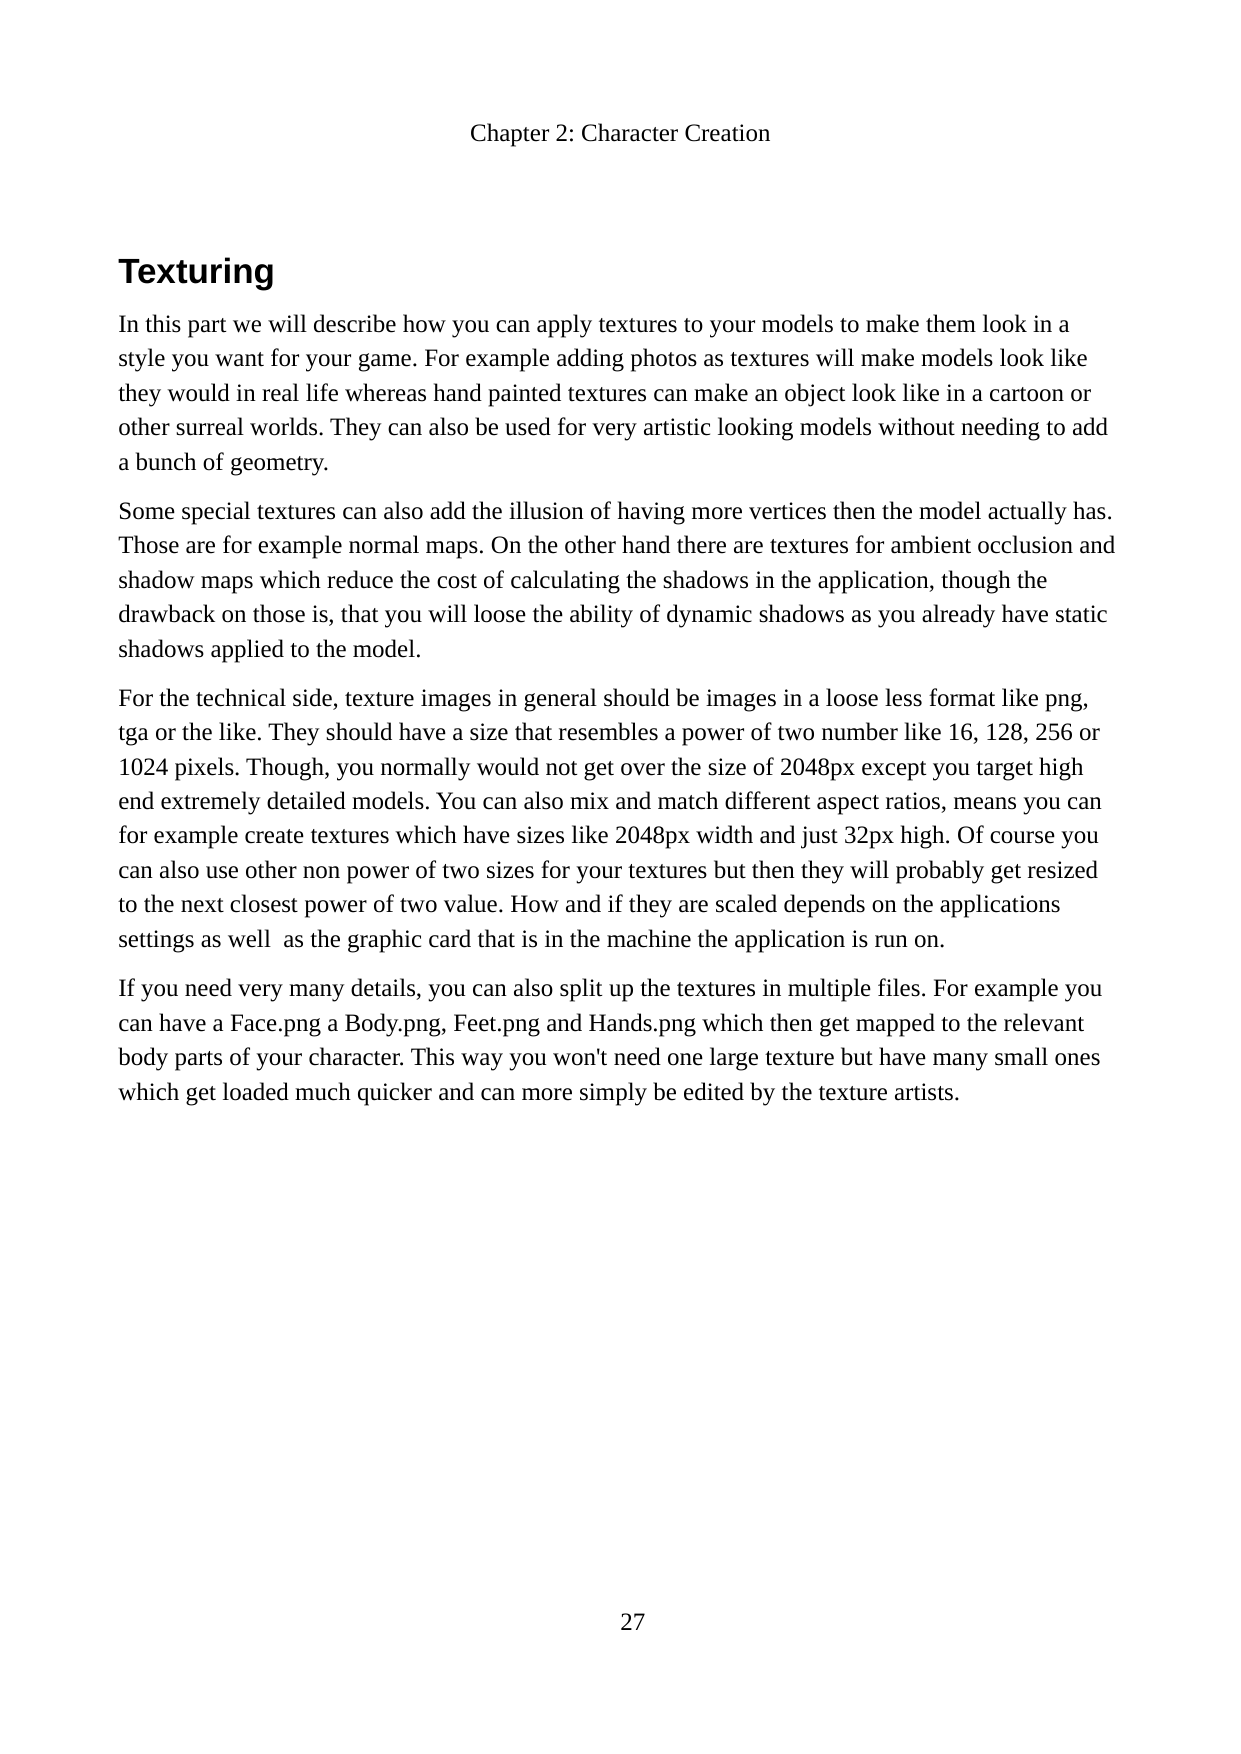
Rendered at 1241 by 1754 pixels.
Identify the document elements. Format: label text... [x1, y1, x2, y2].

text Some special textures can also add the illusion of having more vertices then the model actually has. Those are for example normal maps. On the other hand there are textures for ambient occlusion and shadow maps which reduce the cost of calculating the shadows in the application, though the drawback on those is, that you will loose the ability of dynamic shadows as you already have static shadows applied to the model. [118, 496, 1122, 662]
subtitle Texturing [118, 250, 1122, 290]
text If you need very many details, you can also split up the textures in multiple files. For example you can have a Face.png a Body.png, Feet.png and Hands.png which then get mapped to the relevant body parts of your character. This way you won't need one large texture but have many small ones which get loaded much quicker and can more simply be edited by the texture artists. [118, 973, 1122, 1105]
text In this part we will describe how you can apply textures to your models to make them look in a style you want for your game. For example adding photos as textures will make models look like they would in real life whereas hand painted textures can make an object look like in a cartoon or other surreal worlds. They can also be used for very artistic looking models without needing to add a bunch of geometry. [118, 309, 1122, 475]
text For the technical side, texture images in general should be images in a loose less format like png, tga or the like. They should have a size that resembles a power of two number like 16, 128, 256 or 1024 pixels. Though, you normally would not get over the size of 2048px except you target high end extremely detailed models. You can also mix and match different aspect ratios, means you can for example create textures which have sizes like 2048px width and just 32px high. Of course you can also use other non power of two sizes for your textures but then they will probably get resized to the next closest power of two value. How and if they are scaled depends on the applications settings as well as the graphic card that is in the machine the application is run on. [118, 683, 1122, 953]
